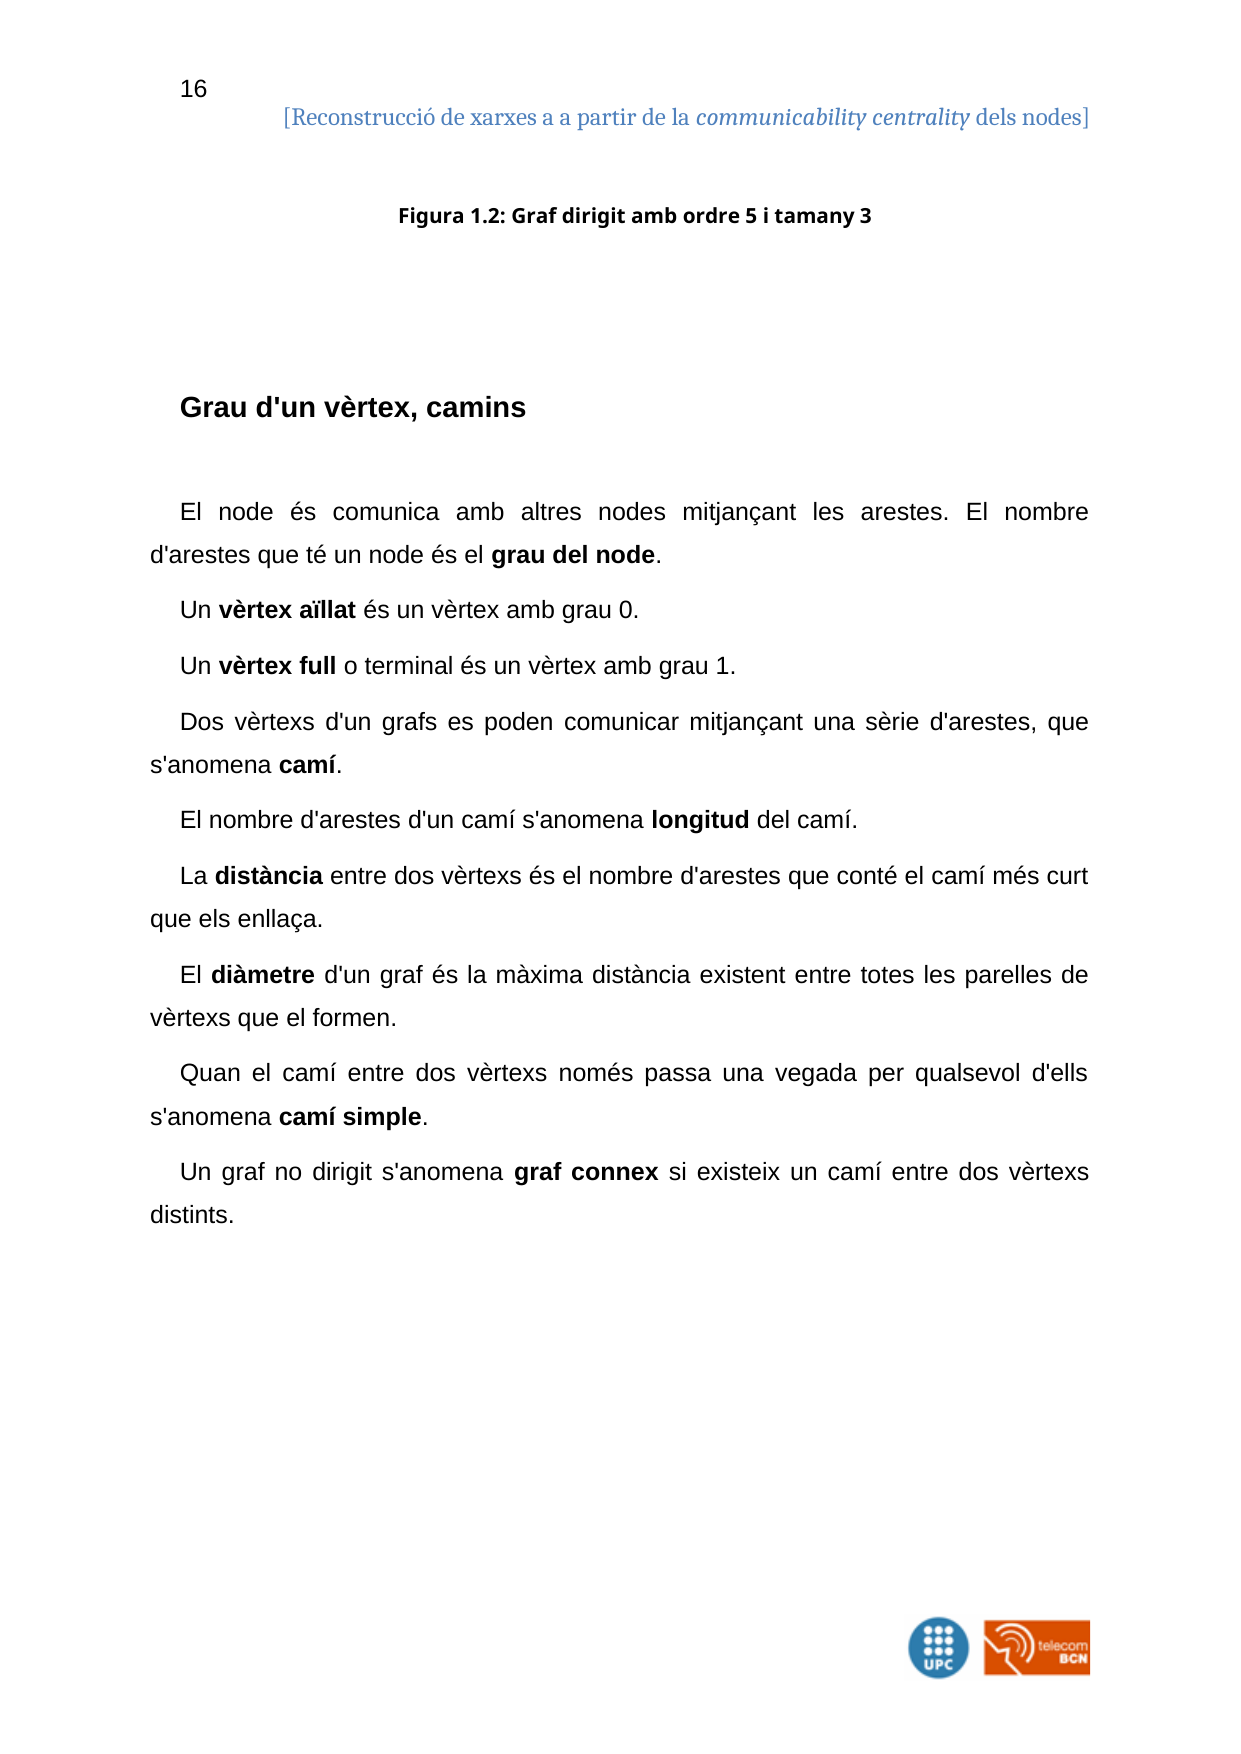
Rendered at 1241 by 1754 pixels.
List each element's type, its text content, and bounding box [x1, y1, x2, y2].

text Un vèrtex full o terminal és un vèrtex amb grau 1. [150, 651, 1090, 679]
picture [904, 1614, 1091, 1681]
text El node és comunica amb altres nodes mitjançant les arestes. El nombre d'arestes que té un node és el grau del node. [150, 496, 1090, 568]
text El nombre d'arestes d'un camí s'anomena longitud del camí. [150, 805, 1090, 834]
text Figura 1.2: Graf dirigit amb ordre 5 i tamany 3 [150, 202, 1090, 230]
text Dos vèrtexs d'un grafs es poden comunicar mitjançant una sèrie d'arestes, que s'anomena camí. [150, 706, 1090, 778]
text La distància entre dos vèrtexs és el nombre d'arestes que conté el camí més curt que els enllaça. [150, 861, 1090, 933]
text Un graf no dirigit s'anomena graf connex si existeix un camí entre dos vèrtexs distints. [150, 1157, 1090, 1229]
text Quan el camí entre dos vèrtexs només passa una vegada per qualsevol d'ells s'anomena camí simple. [150, 1058, 1090, 1130]
subtitle Grau d'un vèrtex, camins [150, 390, 1090, 423]
text Un vèrtex aïllat és un vèrtex amb grau 0. [150, 595, 1090, 624]
text El diàmetre d'un graf és la màxima distància existent entre totes les parelles de vèrtexs que el formen. [150, 959, 1090, 1031]
